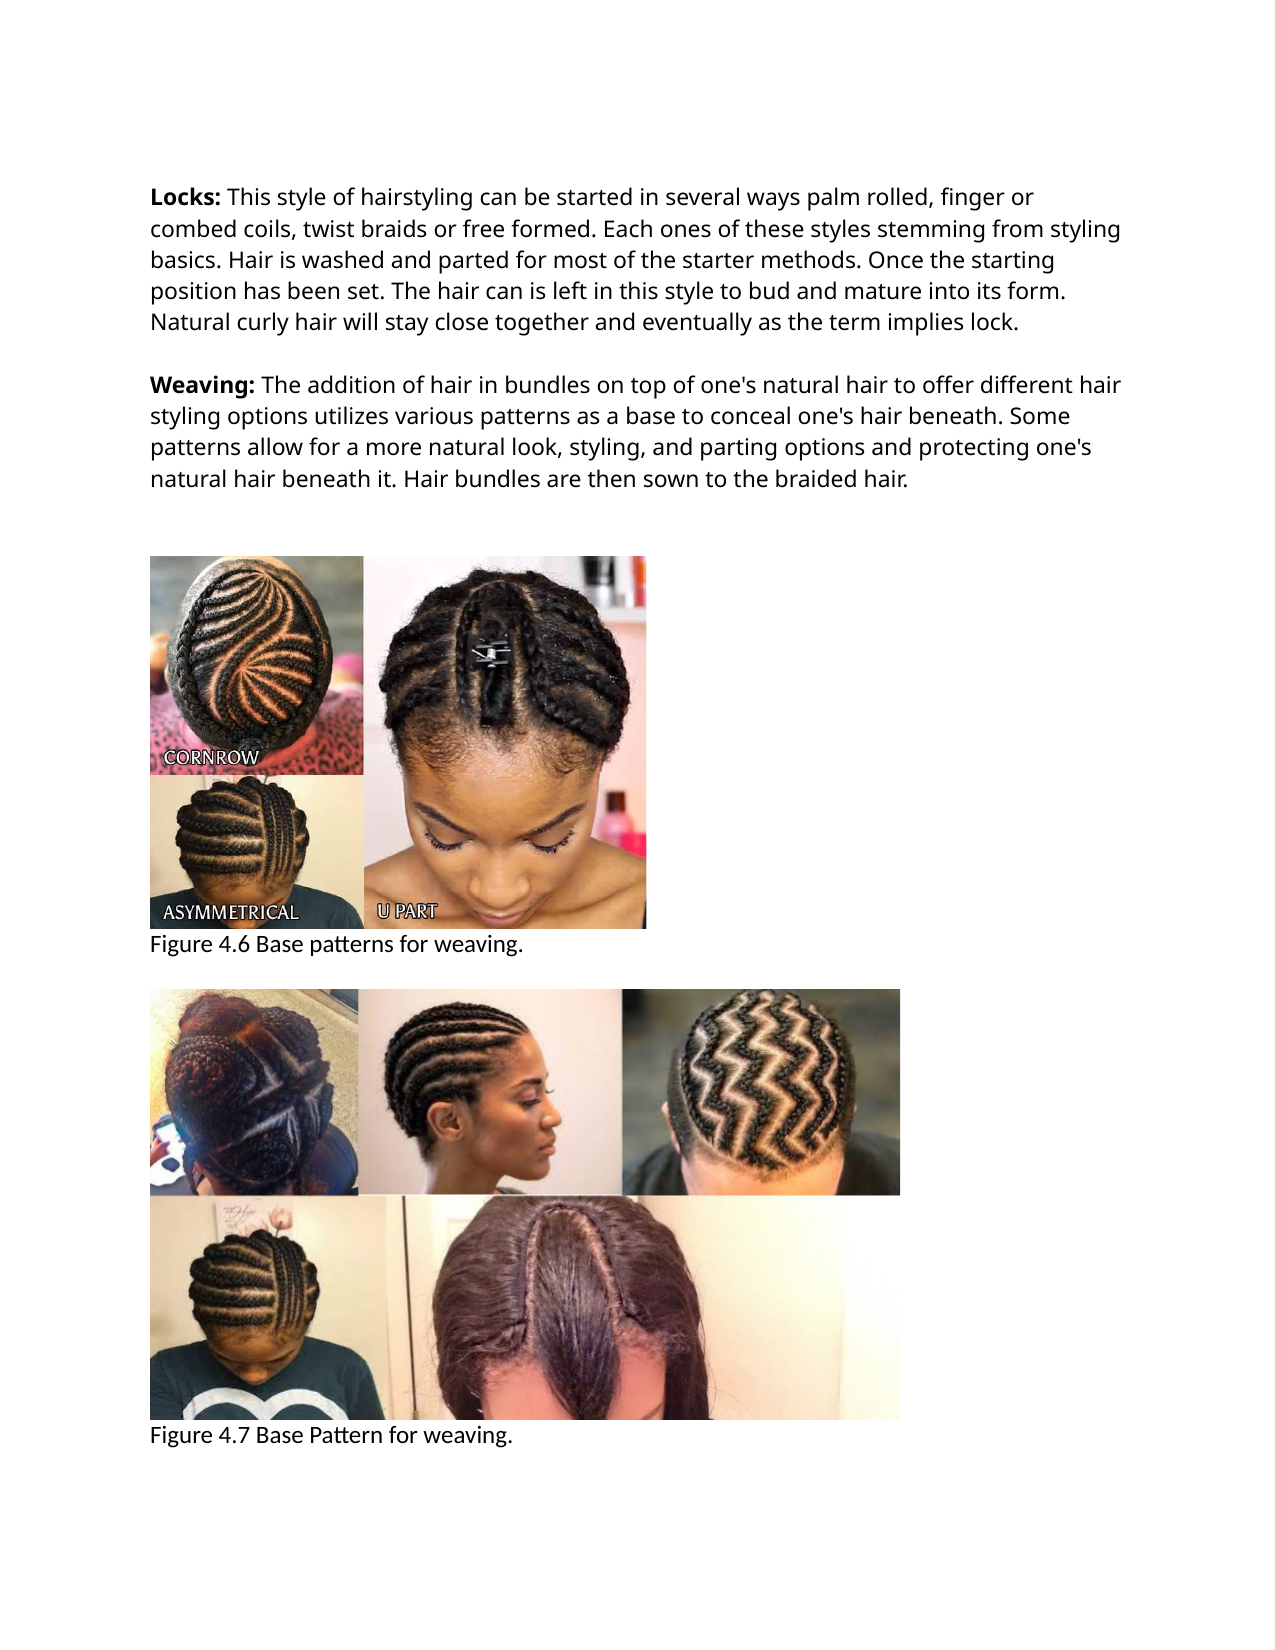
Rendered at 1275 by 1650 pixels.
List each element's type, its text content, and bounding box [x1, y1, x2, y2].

text Locks: This style of hairstyling can be started in several ways palm rolled, finger or combed coils, twist braids or free formed. Each ones of these styles stemming from styling basics. Hair is washed and parted for most of the starter methods. Once the starting position has been set. The hair can is left in this style to bud and mature into its form. Natural curly hair will stay close together and eventually as the term implies lock. [150, 181, 1125, 337]
text Figure 4.7 Base Pattern for weaving. [150, 1419, 1125, 1450]
text Figure 4.6 Base patterns for weaving. [150, 929, 1125, 959]
text Weaving: The addition of hair in bundles on top of one's natural hair to offer different hair styling options utilizes various patterns as a base to conceal one's hair beneath. Some patterns allow for a more natural look, styling, and parting options and protecting one's natural hair beneath it. Hair bundles are then sown to the braided hair. [150, 369, 1125, 494]
